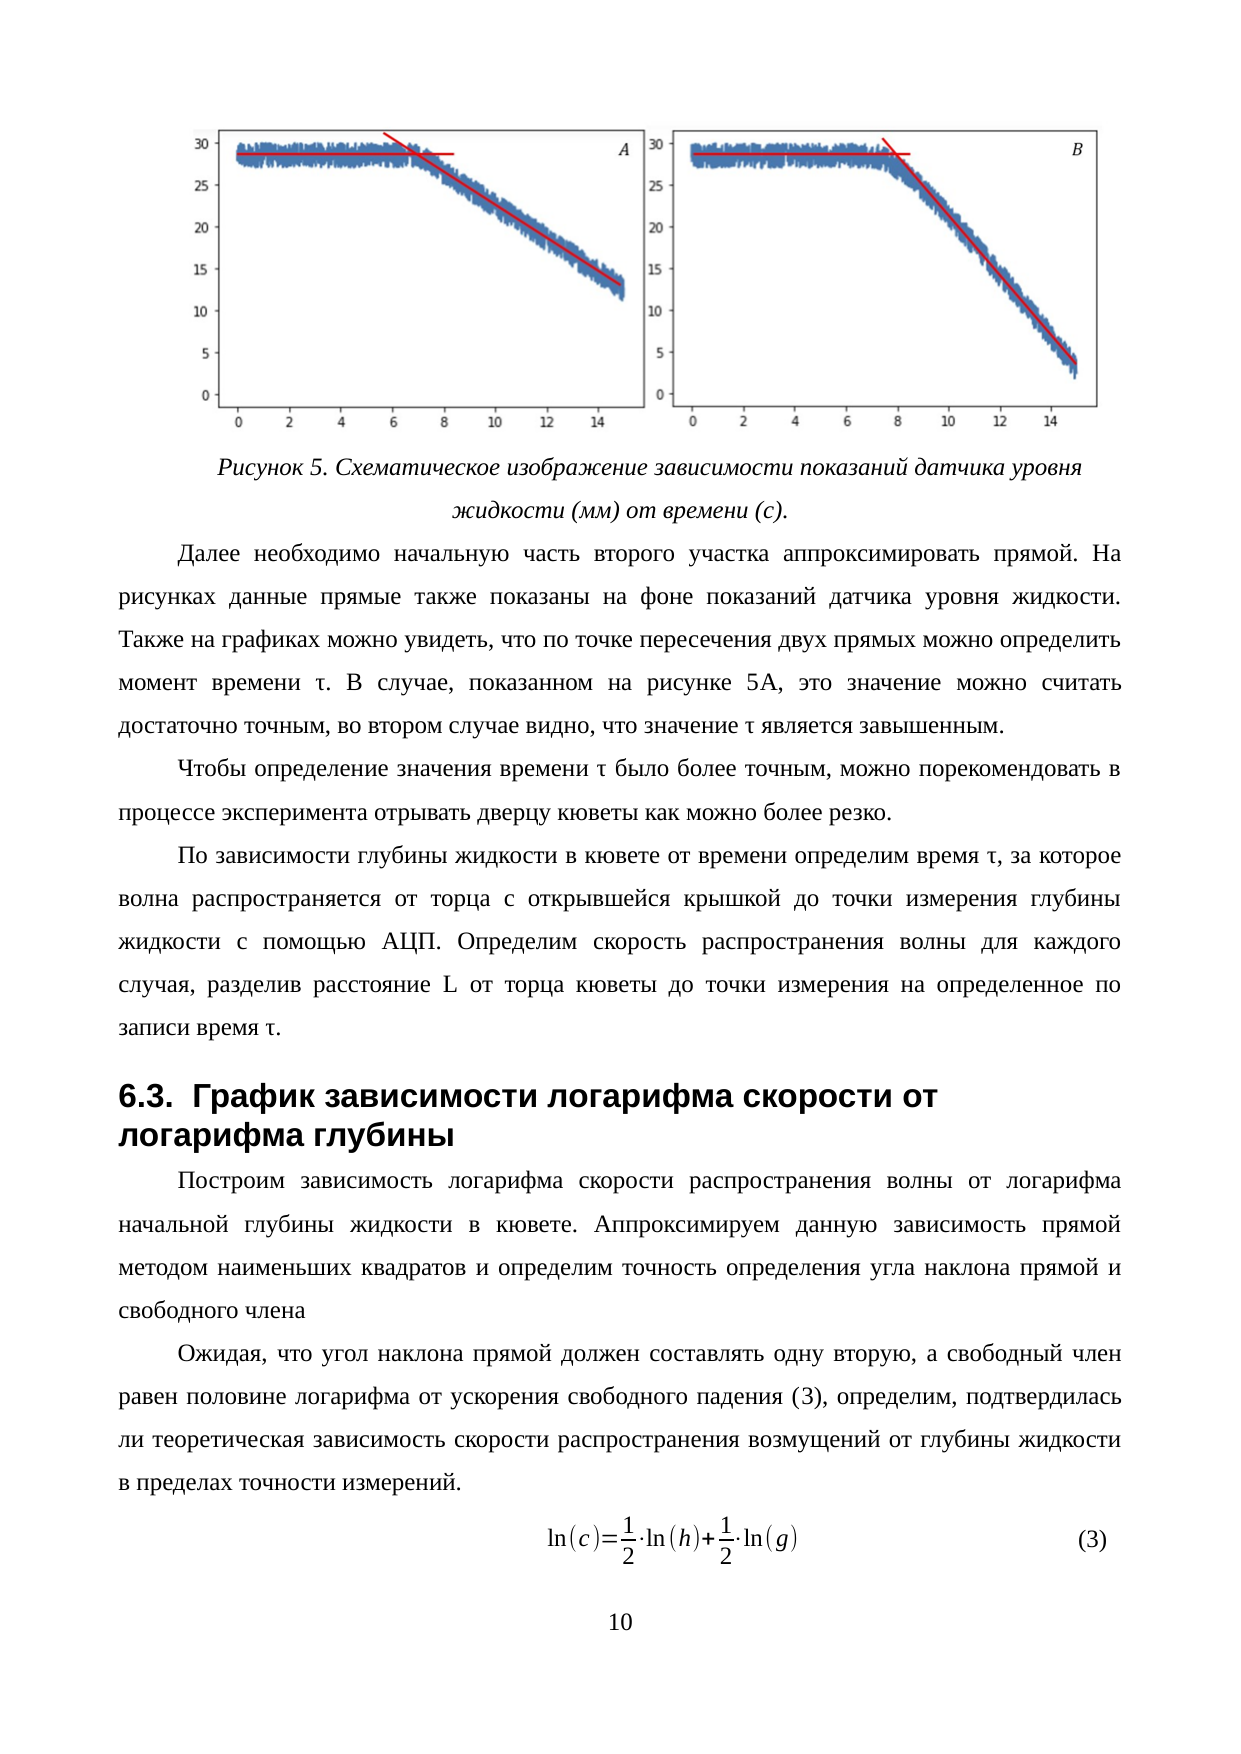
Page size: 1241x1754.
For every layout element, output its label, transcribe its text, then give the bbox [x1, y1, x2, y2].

text Чтобы определение значения времени τ было более точным, можно порекомендовать в процессе эксперимента отрывать дверцу кюветы как можно более резко. [118, 753, 1122, 825]
text Далее необходимо начальную часть второго участка аппроксимировать прямой. На рисунках данные прямые также показаны на фоне показаний датчика уровня жидкости. Также на графиках можно увидеть, что по точке пересечения двух прямых можно определить момент времени τ. В случае, показанном на рисунке 5A, это значение можно считать достаточно точным, во втором случае видно, что значение τ является завышенным. [118, 538, 1122, 739]
text Рисунок 5. Схематическое изображение зависимости показаний датчика уровня жидкости (мм) от времени (с). [118, 452, 1122, 523]
subtitle График зависимости логарифма скорости от логарифма глубины [118, 1076, 1122, 1153]
picture [188, 118, 1111, 438]
text Построим зависимость логарифма скорости распространения волны от логарифма начальной глубины жидкости в кювете. Аппроксимируем данную зависимость прямой методом наименьших квадратов и определим точность определения угла наклона прямой и свободного члена [118, 1166, 1122, 1324]
text По зависимости глубины жидкости в кювете от времени определим время τ, за которое волна распространяется от торца с открывшейся крышкой до точки измерения глубины жидкости с помощью АЦП. Определим скорость распространения волны для каждого случая, разделив расстояние L от торца кюветы до точки измерения на определенное по записи время τ. [118, 840, 1122, 1041]
text (3) [118, 1511, 1122, 1569]
text Ожидая, что угол наклона прямой должен составлять одну вторую, а свободный член равен половине логарифма от ускорения свободного падения (3), определим, подтвердилась ли теоретическая зависимость скорости распространения возмущений от глубины жидкости в пределах точности измерений. [118, 1338, 1122, 1496]
